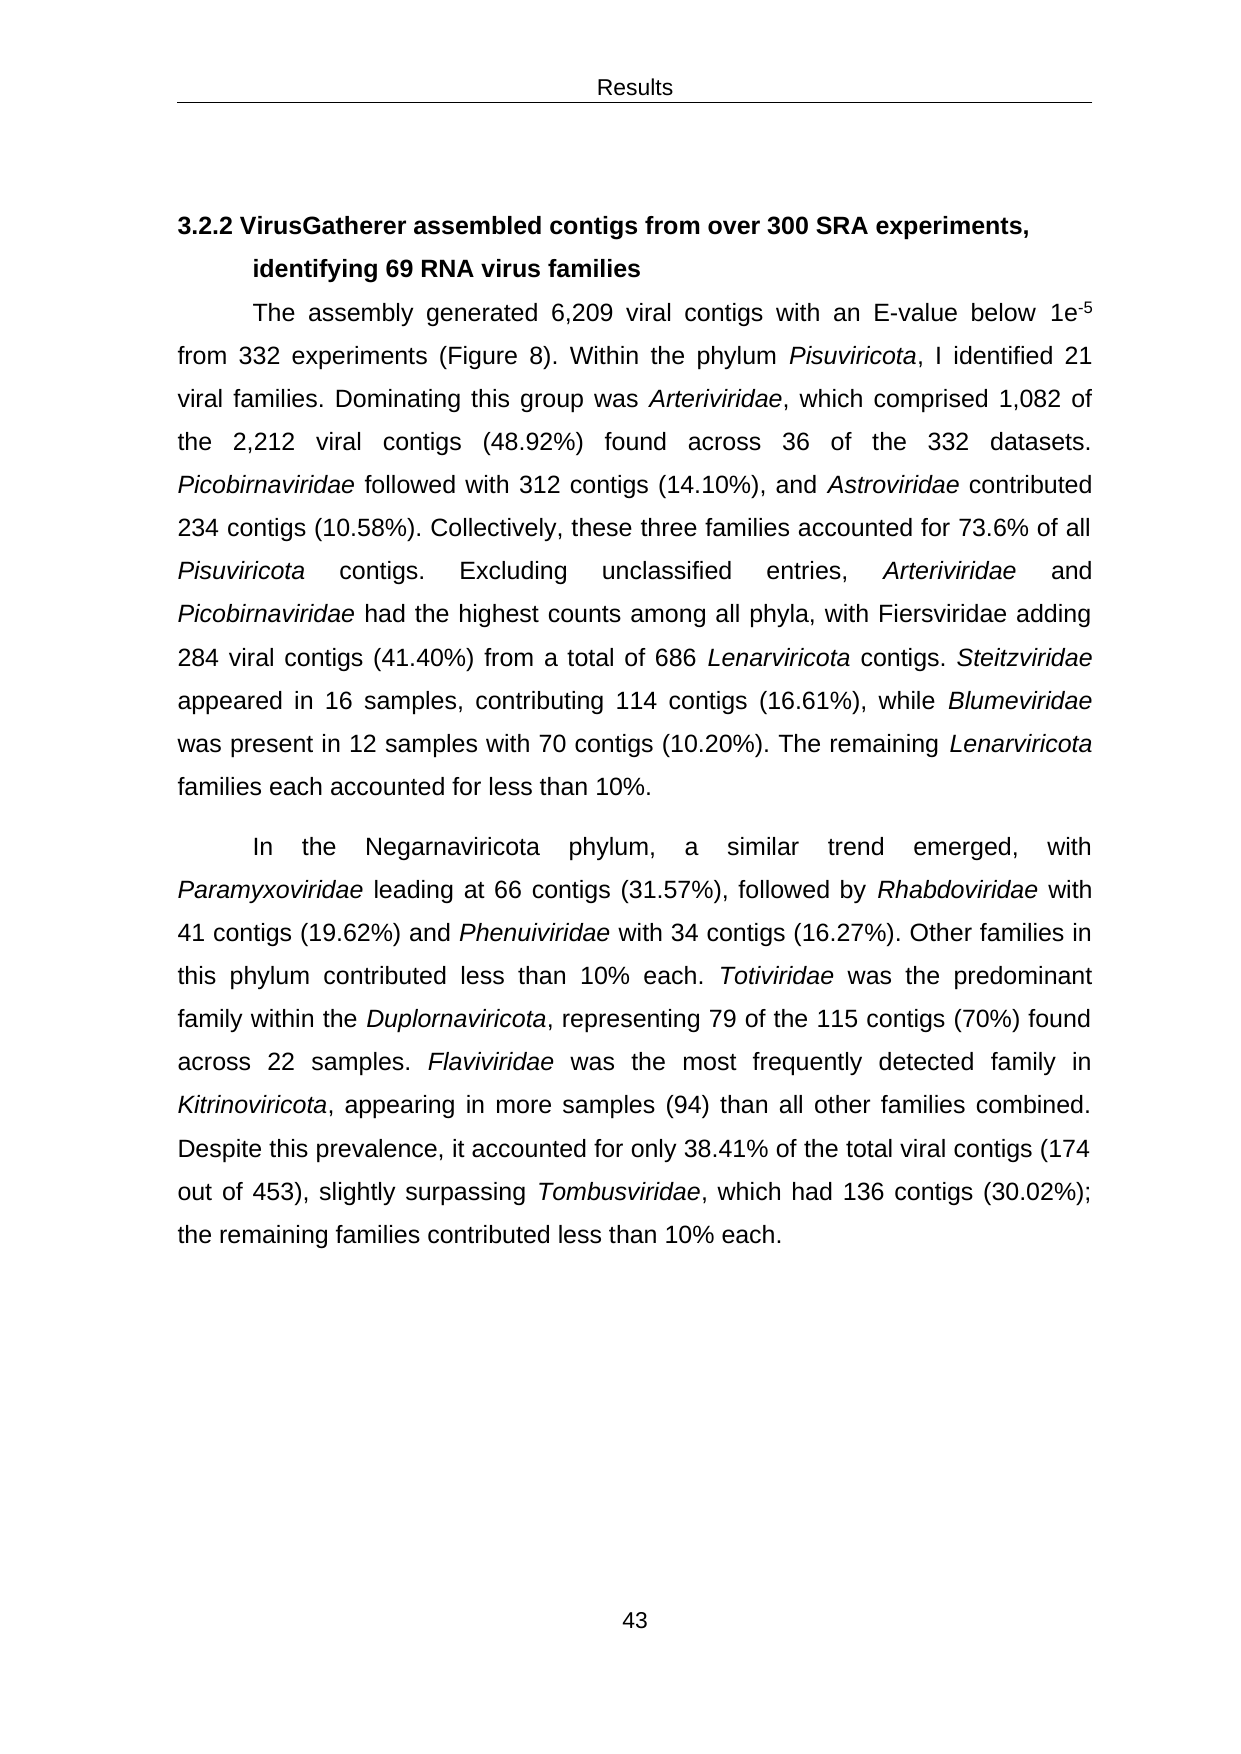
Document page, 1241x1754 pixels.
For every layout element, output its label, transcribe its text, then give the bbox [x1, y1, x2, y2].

text In the Negarnaviricota phylum, a similar trend emerged, with Paramyxoviridae leading at 66 contigs (31.57%), followed by Rhabdoviridae with 41 contigs (19.62%) and Phenuiviridae with 34 contigs (16.27%). Other families in this phylum contributed less than 10% each. Totiviridae was the predominant family within the Duplornaviricota, representing 79 of the 115 contigs (70%) found across 22 samples. Flaviviridae was the most frequently detected family in Kitrinoviricota, appearing in more samples (94) than all other families combined. Despite this prevalence, it accounted for only 38.41% of the total viral contigs (174 out of 453), slightly surpassing Tombusviridae, which had 136 contigs (30.02%); the remaining families contributed less than 10% each. [177, 832, 1092, 1249]
text The assembly generated 6,209 viral contigs with an E-value below 1e-5 from 332 experiments (Figure 8). Within the phylum Pisuviricota, I identified 21 viral families. Dominating this group was Arteriviridae, which comprised 1,082 of the 2,212 viral contigs (48.92%) found across 36 of the 332 datasets. Picobirnaviridae followed with 312 contigs (14.10%), and Astroviridae contributed 234 contigs (10.58%). Collectively, these three families accounted for 73.6% of all Pisuviricota contigs. Excluding unclassified entries, Arteriviridae and Picobirnaviridae had the highest counts among all phyla, with Fiersviridae adding 284 viral contigs (41.40%) from a total of 686 Lenarviricota contigs. Steitzviridae appeared in 16 samples, contributing 114 contigs (16.61%), while Blumeviridae was present in 12 samples with 70 contigs (10.20%). The remaining Lenarviricota families each accounted for less than 10%. [177, 298, 1092, 801]
subtitle 3.2.2 VirusGatherer assembled contigs from over 300 SRA experiments, identifying 69 RNA virus families [177, 211, 1092, 283]
